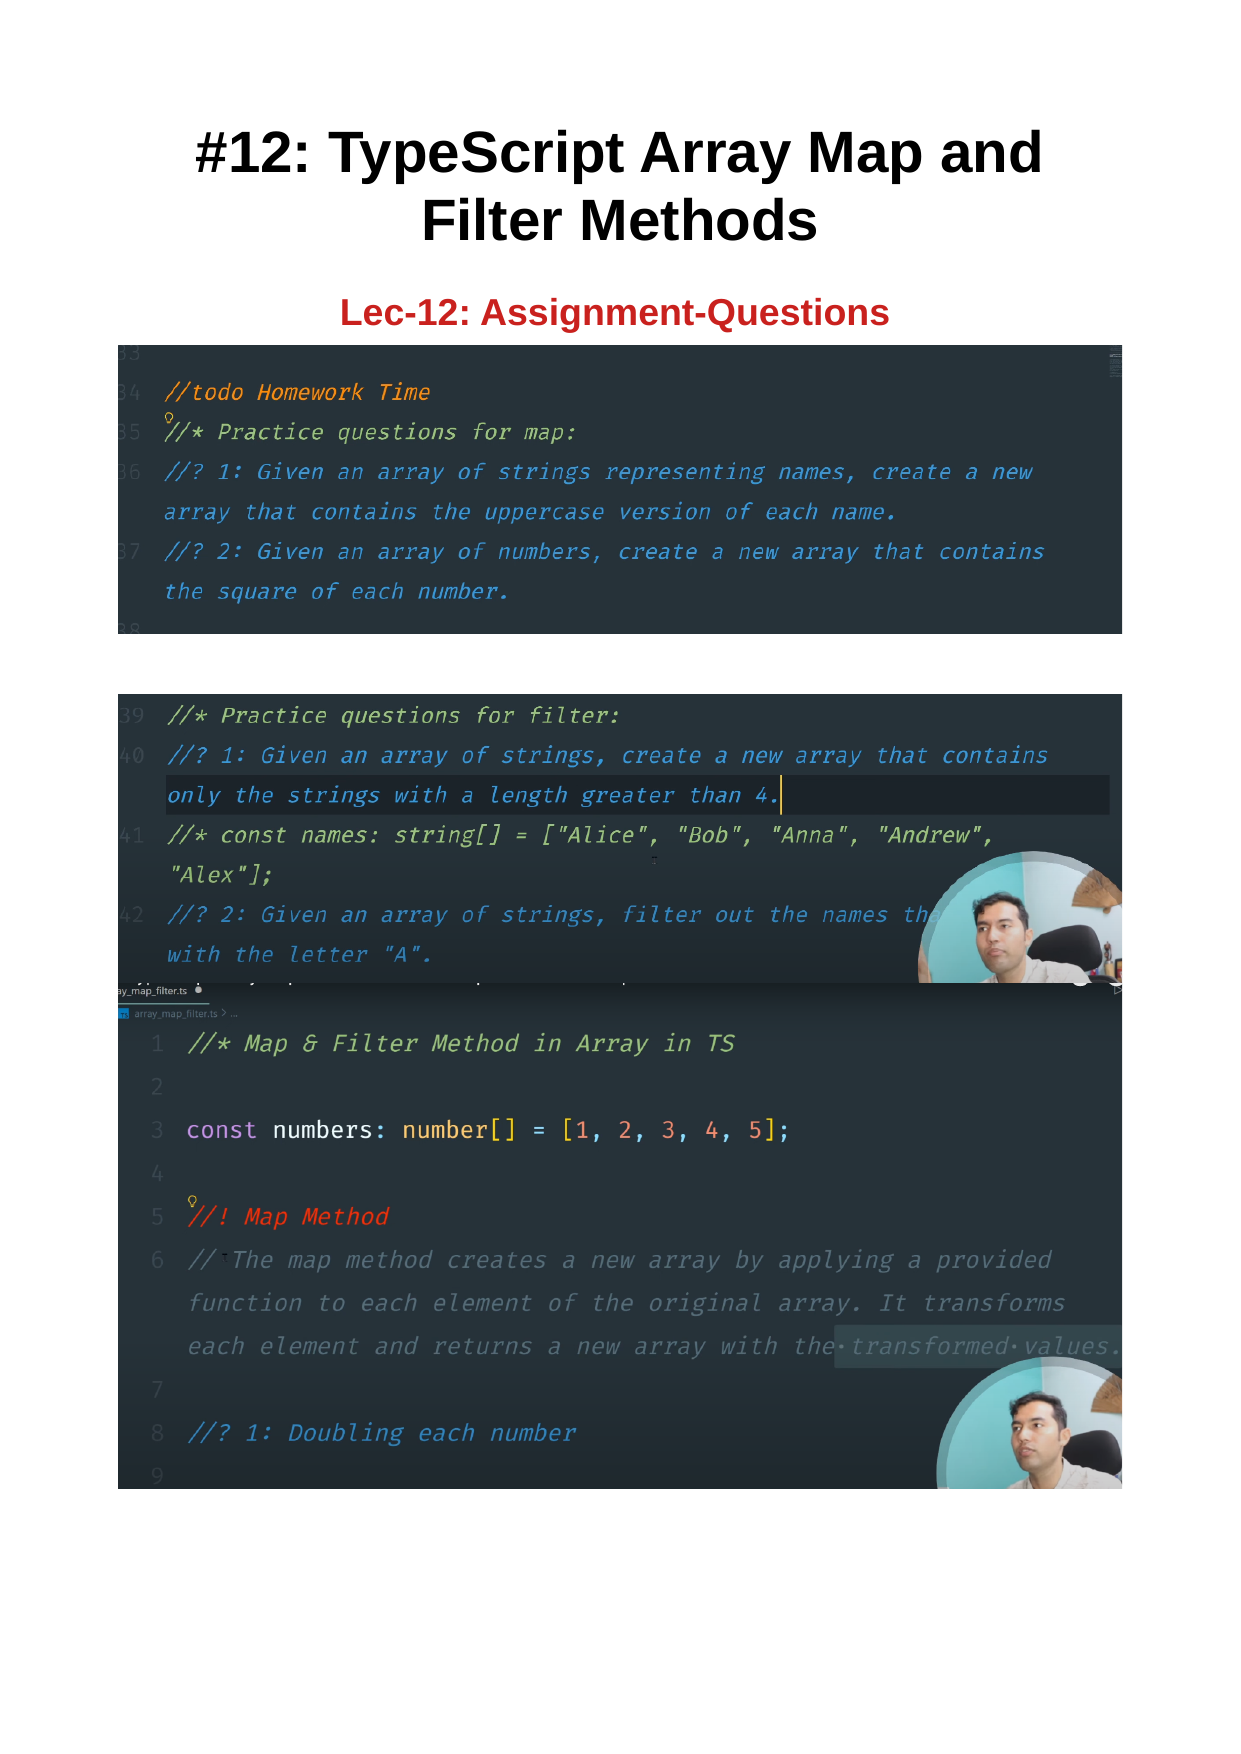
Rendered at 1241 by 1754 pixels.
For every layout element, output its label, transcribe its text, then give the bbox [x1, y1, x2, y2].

picture [118, 345, 1123, 634]
subtitle Lec-12: Assignment-Questions [118, 290, 1122, 333]
picture [118, 694, 1123, 1489]
title #12: TypeScript Array Map and Filter Methods [118, 118, 1122, 252]
